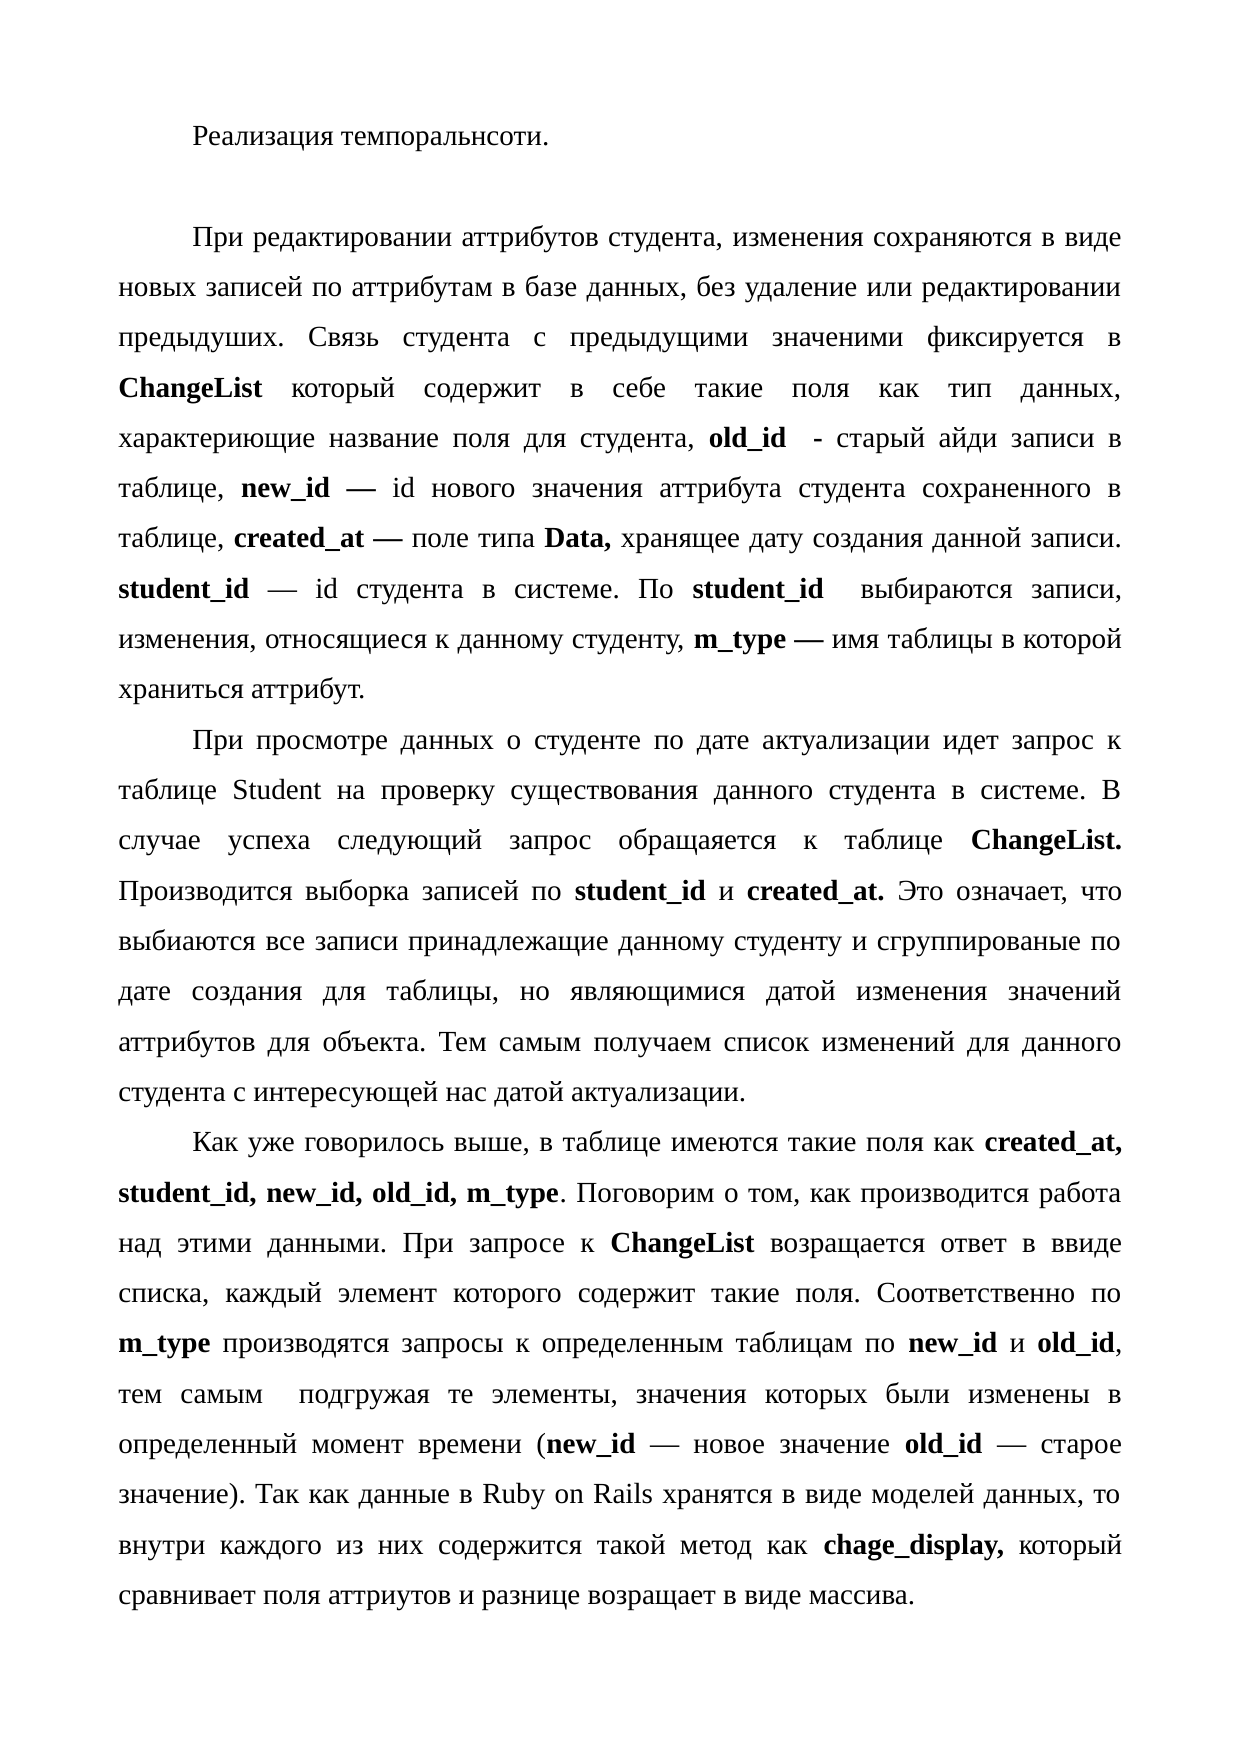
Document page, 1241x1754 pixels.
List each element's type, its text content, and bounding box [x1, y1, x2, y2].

text При просмотре данных о студенте по дате актуализации идет запрос к таблице Student на проверку существования данного студента в системе. В случае успеха следующий запрос обращаяется к таблице ChangeList. Производится выборка записей по student_id и created_at. Это означает, что выбиаются все записи принадлежащие данному студенту и сгруппированые по дате создания для таблицы, но являющимися датой изменения значений аттрибутов для объекта. Тем самым получаем список изменений для данного студента с интересующей нас датой актуализации. [118, 722, 1122, 1108]
text Как уже говорилось выше, в таблице имеются такие поля как created_at, student_id, new_id, old_id, m_type. Поговорим о том, как производится работа над этими данными. При запросе к ChangeList возращается ответ в ввиде списка, каждый элемент которого содержит такие поля. Соответственно по m_type производятся запросы к определенным таблицам по new_id и old_id, тем самым подгружая те элементы, значения которых были изменены в определенный момент времени (new_id — новое значение old_id — старое значение). Так как данные в Ruby on Rails хранятся в виде моделей данных, то внутри каждого из них содержится такой метод как chage_display, который сравнивает поля аттриутов и разнице возращает в виде массива. [118, 1124, 1122, 1611]
text При редактировании аттрибутов студента, изменения сохраняются в виде новых записей по аттрибутам в базе данных, без удаление или редактировании предыдуших. Связь студента с предыдущими значеними фиксируется в ChangeList который содержит в себе такие поля как тип данных, характериющие название поля для студента, old_id - старый айди записи в таблице, new_id — id нового значения аттрибута студента сохраненного в таблице, created_at — поле типа Data, хранящее дату создания данной записи. student_id — id студента в системе. По student_id выбираются записи, изменения, относящиеся к данному студенту, m_type — имя таблицы в которой храниться аттрибут. [118, 219, 1122, 705]
text Реализация темпоральнсоти. [118, 118, 1122, 152]
